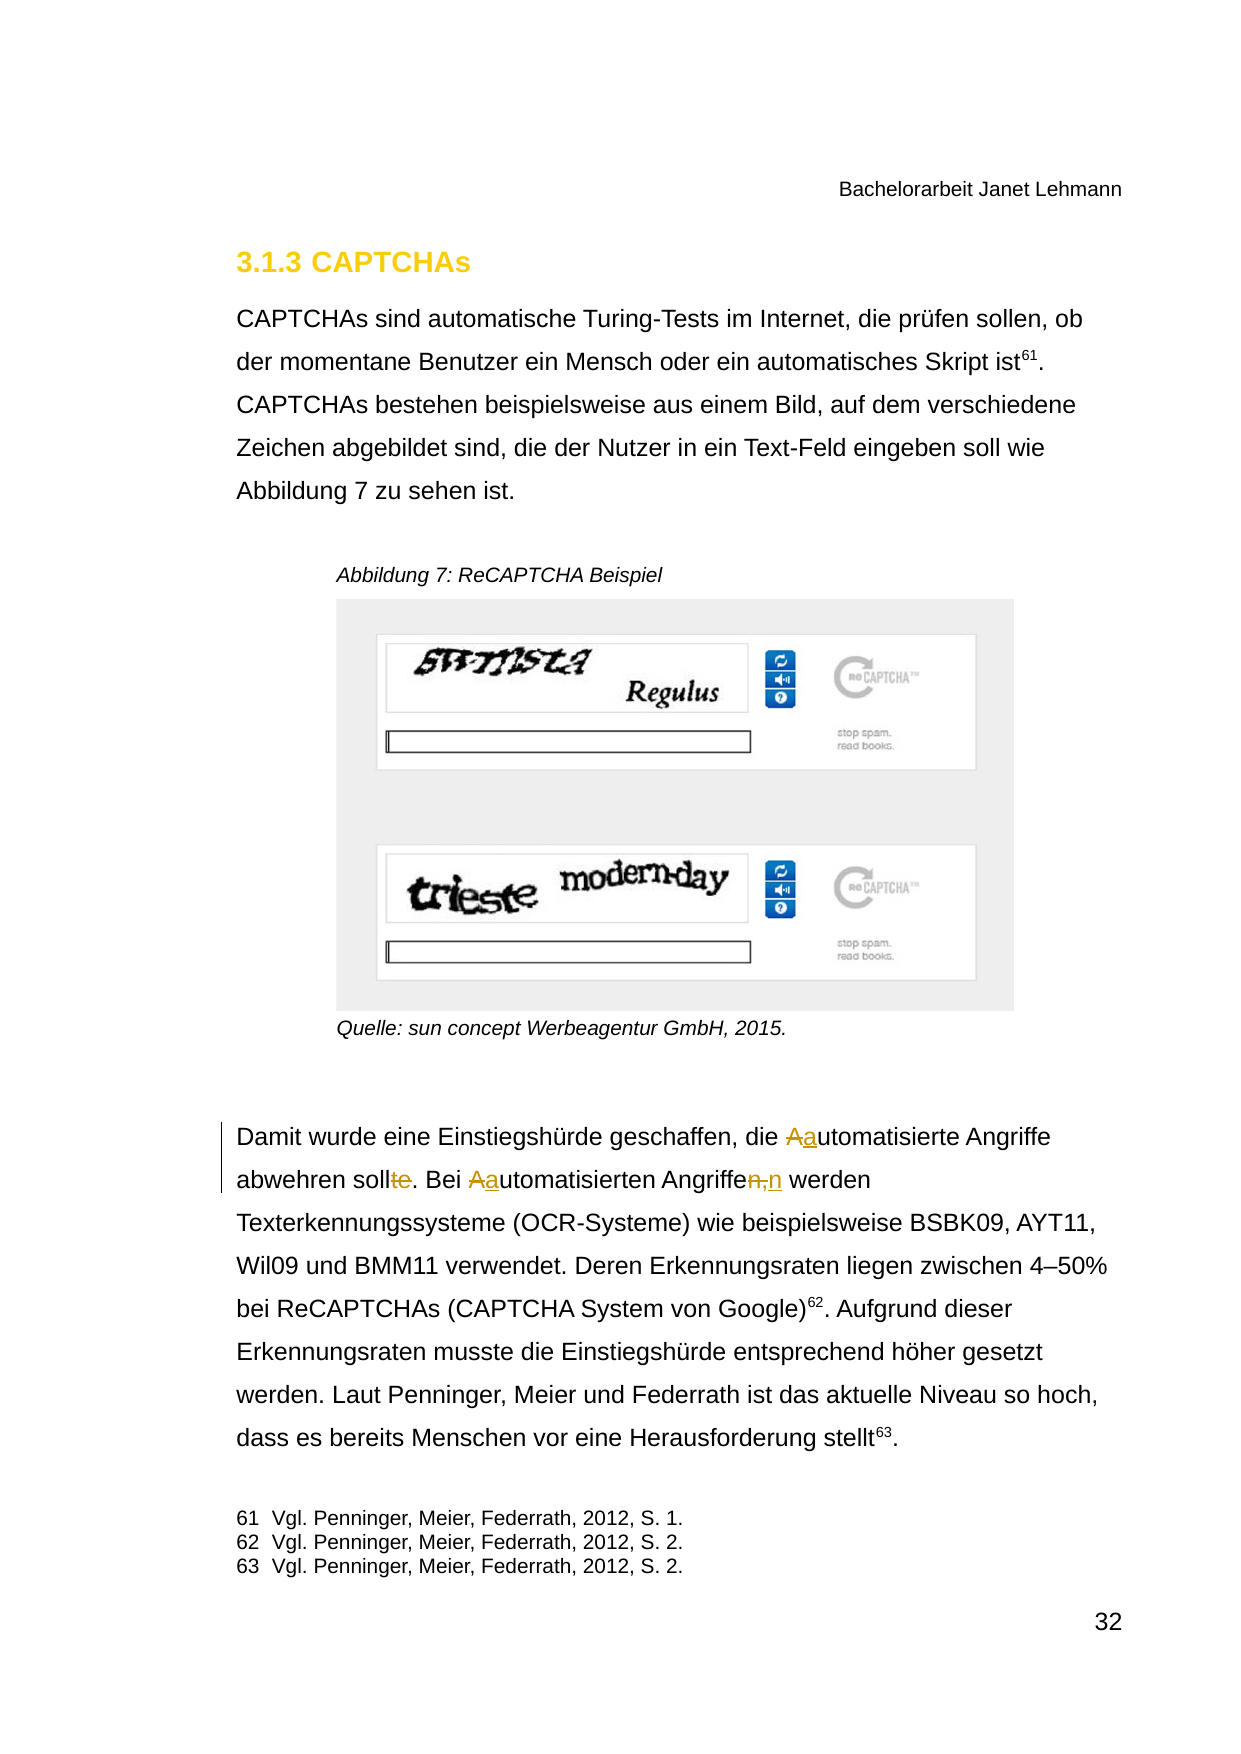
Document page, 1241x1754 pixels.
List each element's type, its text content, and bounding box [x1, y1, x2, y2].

text Damit wurde eine Einstiegshürde geschaffen, die automatisierte Angriffe abwehren soll. Bei automatisierten Angriffen werden Texterkennungssysteme (OCR-Systeme) wie beispielsweise BSBK09, AYT11, Wil09 und BMM11 verwendet. Deren Erkennungsraten liegen zwischen 4–50% bei ReCAPTCHAs (CAPTCHA System von Google). Aufgrund dieser Erkennungsraten musste die Einstiegshürde entsprechend höher gesetzt werden. Laut Penninger, Meier und Federrath ist das aktuelle Niveau so hoch, dass es bereits Menschen vor eine Herausforderung stellt. [236, 1122, 1122, 1452]
picture [336, 599, 1014, 1011]
text Vgl. Penninger, Meier, Federrath, 2012, S. 1. [236, 1506, 1122, 1530]
subtitle CAPTCHAs [236, 245, 1122, 279]
text Quelle: sun concept Werbeagentur GmbH, 2015. [336, 1011, 1014, 1039]
text Abbildung 7: ReCAPTCHA Beispiel [336, 563, 1014, 599]
text Vgl. Penninger, Meier, Federrath, 2012, S. 2. [236, 1554, 1122, 1578]
text Vgl. Penninger, Meier, Federrath, 2012, S. 2. [236, 1530, 1122, 1554]
text CAPTCHAs sind automatische Turing-Tests im Internet, die prüfen sollen, ob der momentane Benutzer ein Mensch oder ein automatisches Skript ist. CAPTCHAs bestehen beispielsweise aus einem Bild, auf dem verschiedene Zeichen abgebildet sind, die der Nutzer in ein Text-Feld eingeben soll wie Abbildung 7 zu sehen ist. [236, 304, 1122, 505]
